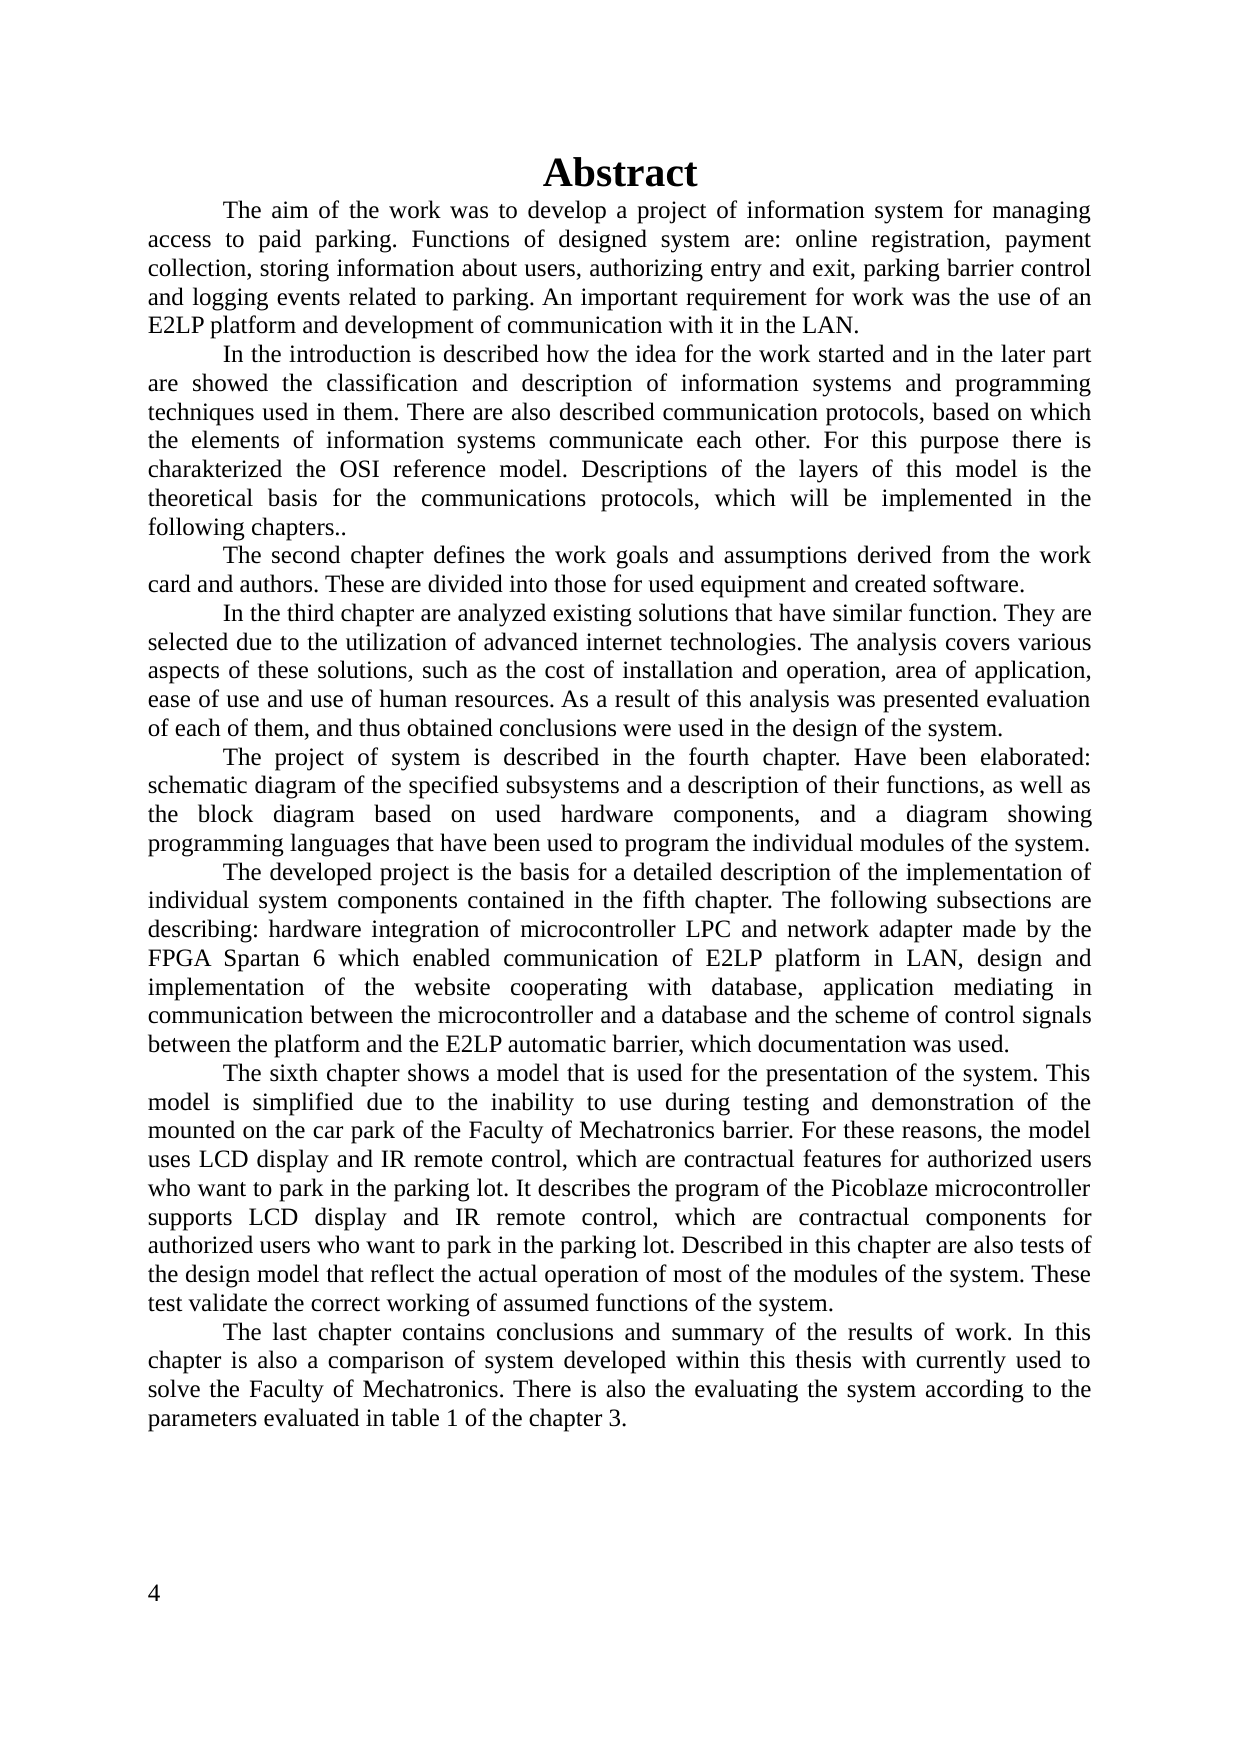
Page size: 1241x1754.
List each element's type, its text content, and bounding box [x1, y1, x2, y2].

text The developed project is the basis for a detailed description of the implementation of individual system components contained in the fifth chapter. The following subsections are describing: hardware integration of microcontroller LPC and network adapter made by the FPGA Spartan 6 which enabled communication of E2LP platform in LAN, design and implementation of the website cooperating with database, application mediating in communication between the microcontroller and a database and the scheme of control signals between the platform and the E2LP automatic barrier, which documentation was used. [148, 857, 1093, 1058]
text The project of system is described in the fourth chapter. Have been elaborated: schematic diagram of the specified subsystems and a description of their functions, as well as the block diagram based on used hardware components, and a diagram showing programming languages that have been used to program the individual modules of the system. [148, 742, 1093, 857]
text In the third chapter are analyzed existing solutions that have similar function. They are selected due to the utilization of advanced internet technologies. The analysis covers various aspects of these solutions, such as the cost of installation and operation, area of application, ease of use and use of human resources. As a result of this analysis was presented evaluation of each of them, and thus obtained conclusions were used in the design of the system. [148, 598, 1093, 742]
text Abstract [148, 148, 1093, 196]
text The sixth chapter shows a model that is used for the presentation of the system. This model is simplified due to the inability to use during testing and demonstration of the mounted on the car park of the Faculty of Mechatronics barrier. For these reasons, the model uses LCD display and IR remote control, which are contractual features for authorized users who want to park in the parking lot. It describes the program of the Picoblaze microcontroller supports LCD display and IR remote control, which are contractual components for authorized users who want to park in the parking lot. Described in this chapter are also tests of the design model that reflect the actual operation of most of the modules of the system. These test validate the correct working of assumed functions of the system. [148, 1058, 1093, 1317]
text The aim of the work was to develop a project of information system for managing access to paid parking. Functions of designed system are: online registration, payment collection, storing information about users, authorizing entry and exit, parking barrier control and logging events related to parking. An important requirement for work was the use of an E2LP platform and development of communication with it in the LAN. [148, 196, 1093, 339]
text The second chapter defines the work goals and assumptions derived from the work card and authors. These are divided into those for used equipment and created software. [148, 541, 1093, 598]
text The last chapter contains conclusions and summary of the results of work. In this chapter is also a comparison of system developed within this thesis with currently used to solve the Faculty of Mechatronics. There is also the evaluating the system according to the parameters evaluated in table 1 of the chapter 3. [148, 1317, 1093, 1432]
text In the introduction is described how the idea for the work started and in the later part are showed the classification and description of information systems and programming techniques used in them. There are also described communication protocols, based on which the elements of information systems communicate each other. For this purpose there is charakterized the OSI reference model. Descriptions of the layers of this model is the theoretical basis for the communications protocols, which will be implemented in the following chapters.. [148, 339, 1093, 541]
